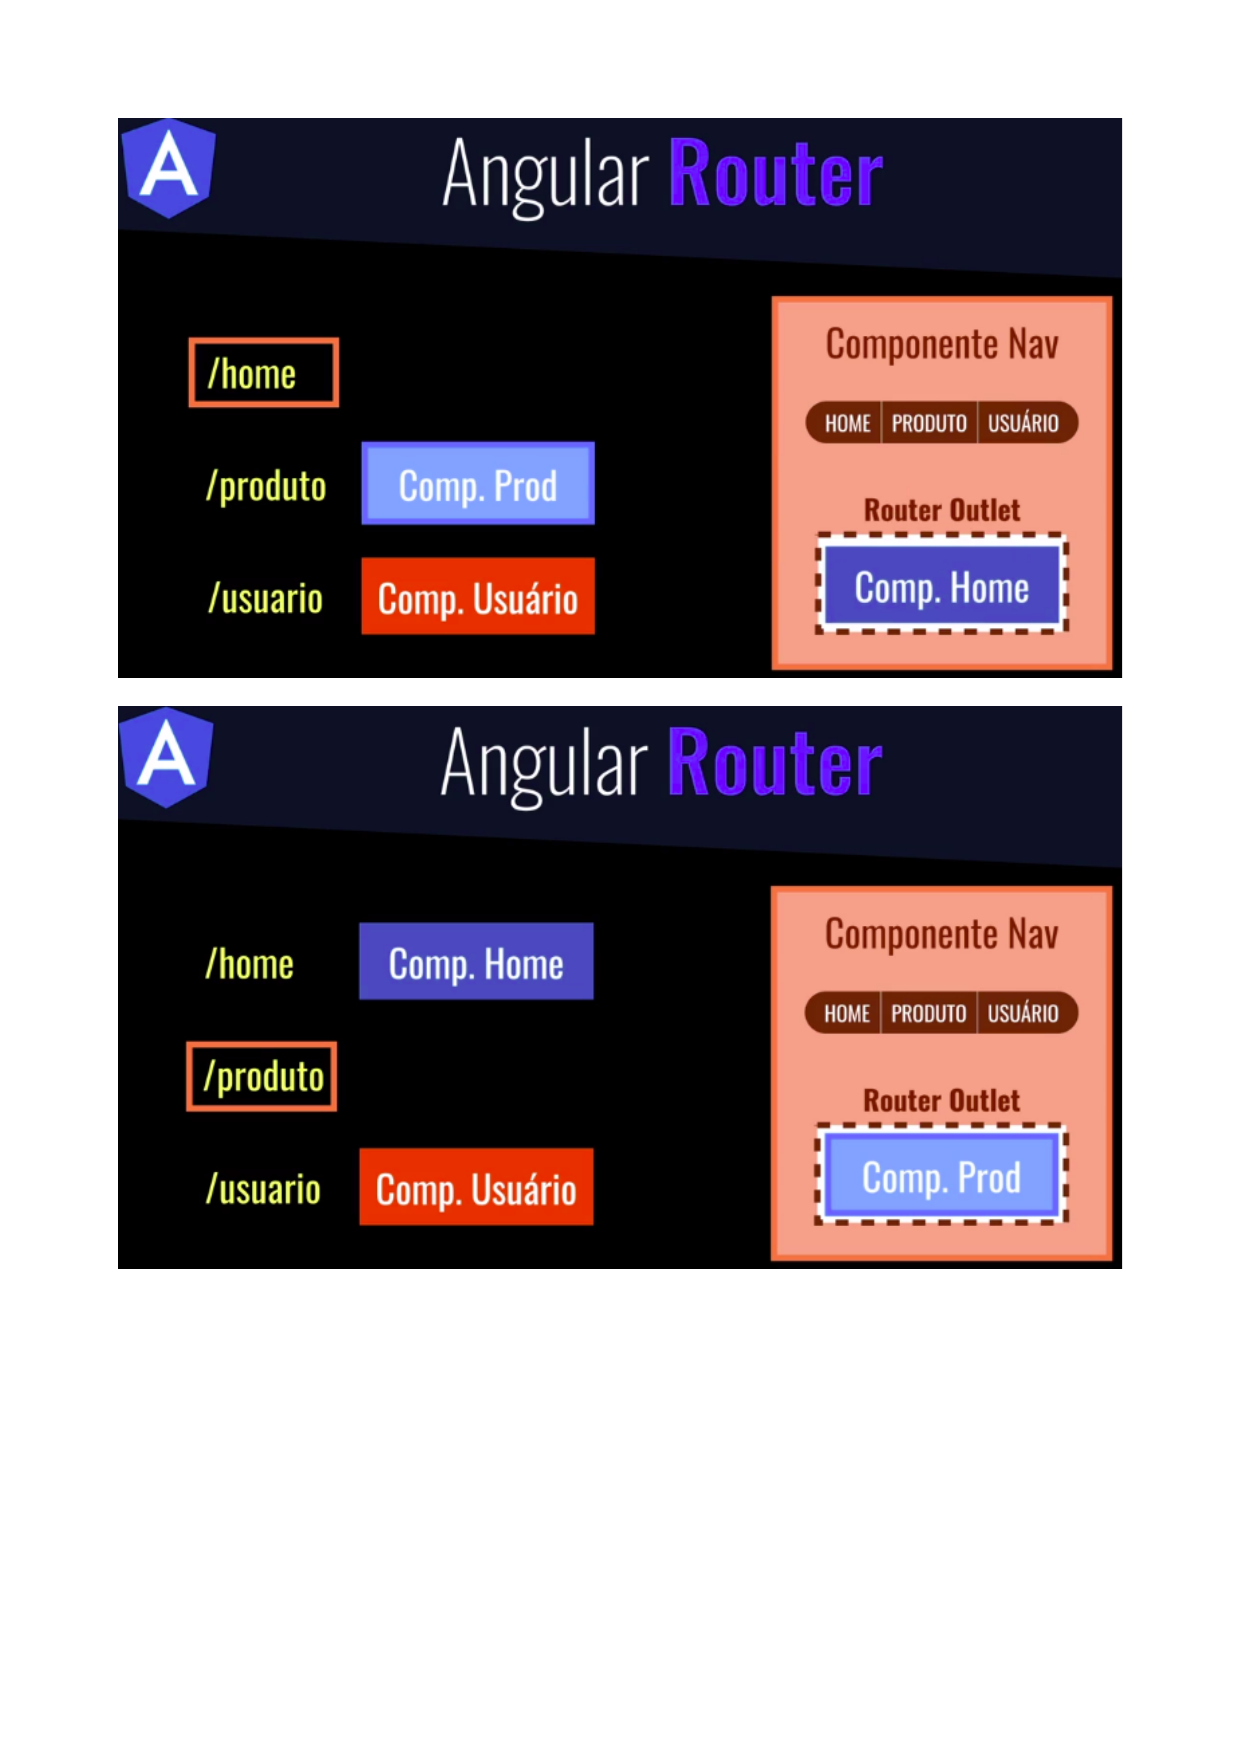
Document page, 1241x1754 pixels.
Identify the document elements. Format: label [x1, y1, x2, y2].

picture [118, 706, 1123, 1269]
picture [118, 118, 1123, 678]
